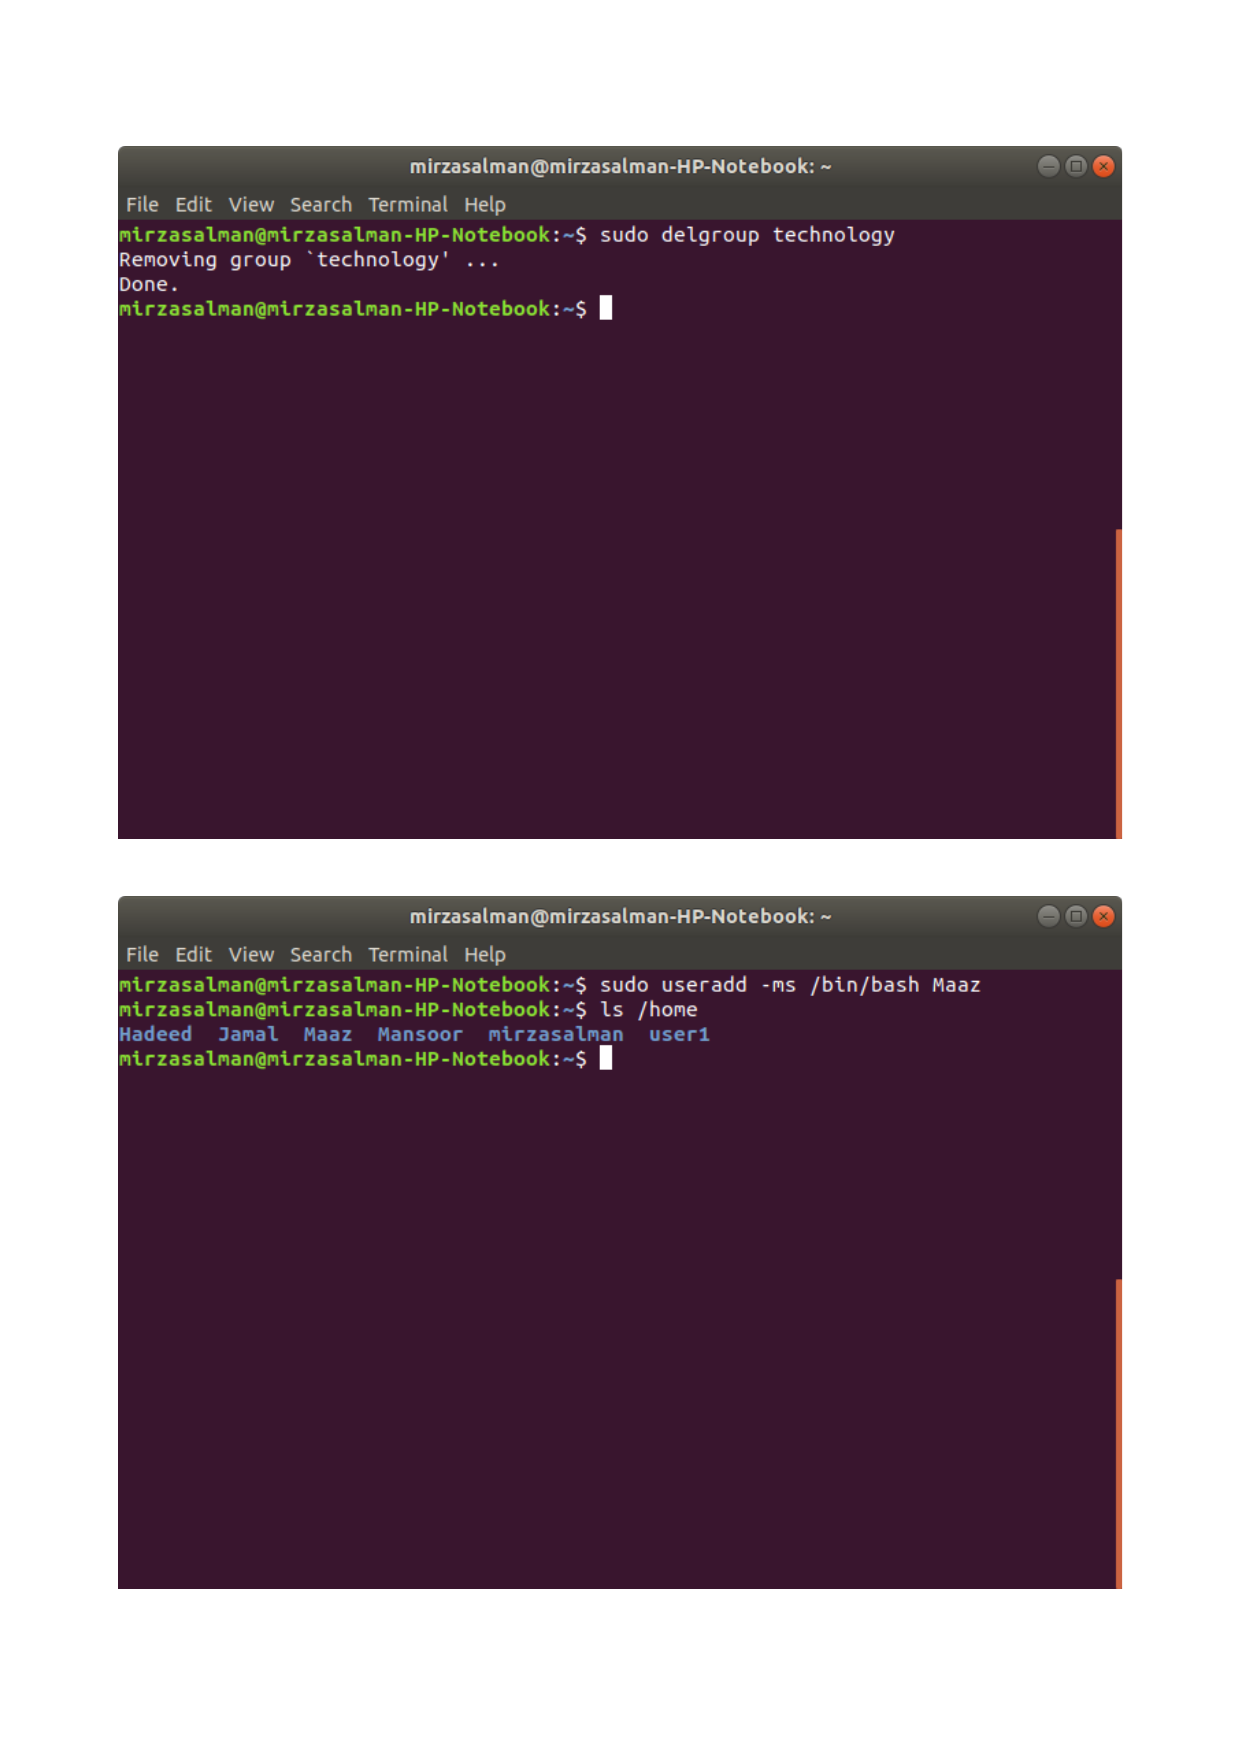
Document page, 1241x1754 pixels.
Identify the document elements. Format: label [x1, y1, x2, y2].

picture [118, 146, 1123, 839]
picture [118, 896, 1123, 1589]
